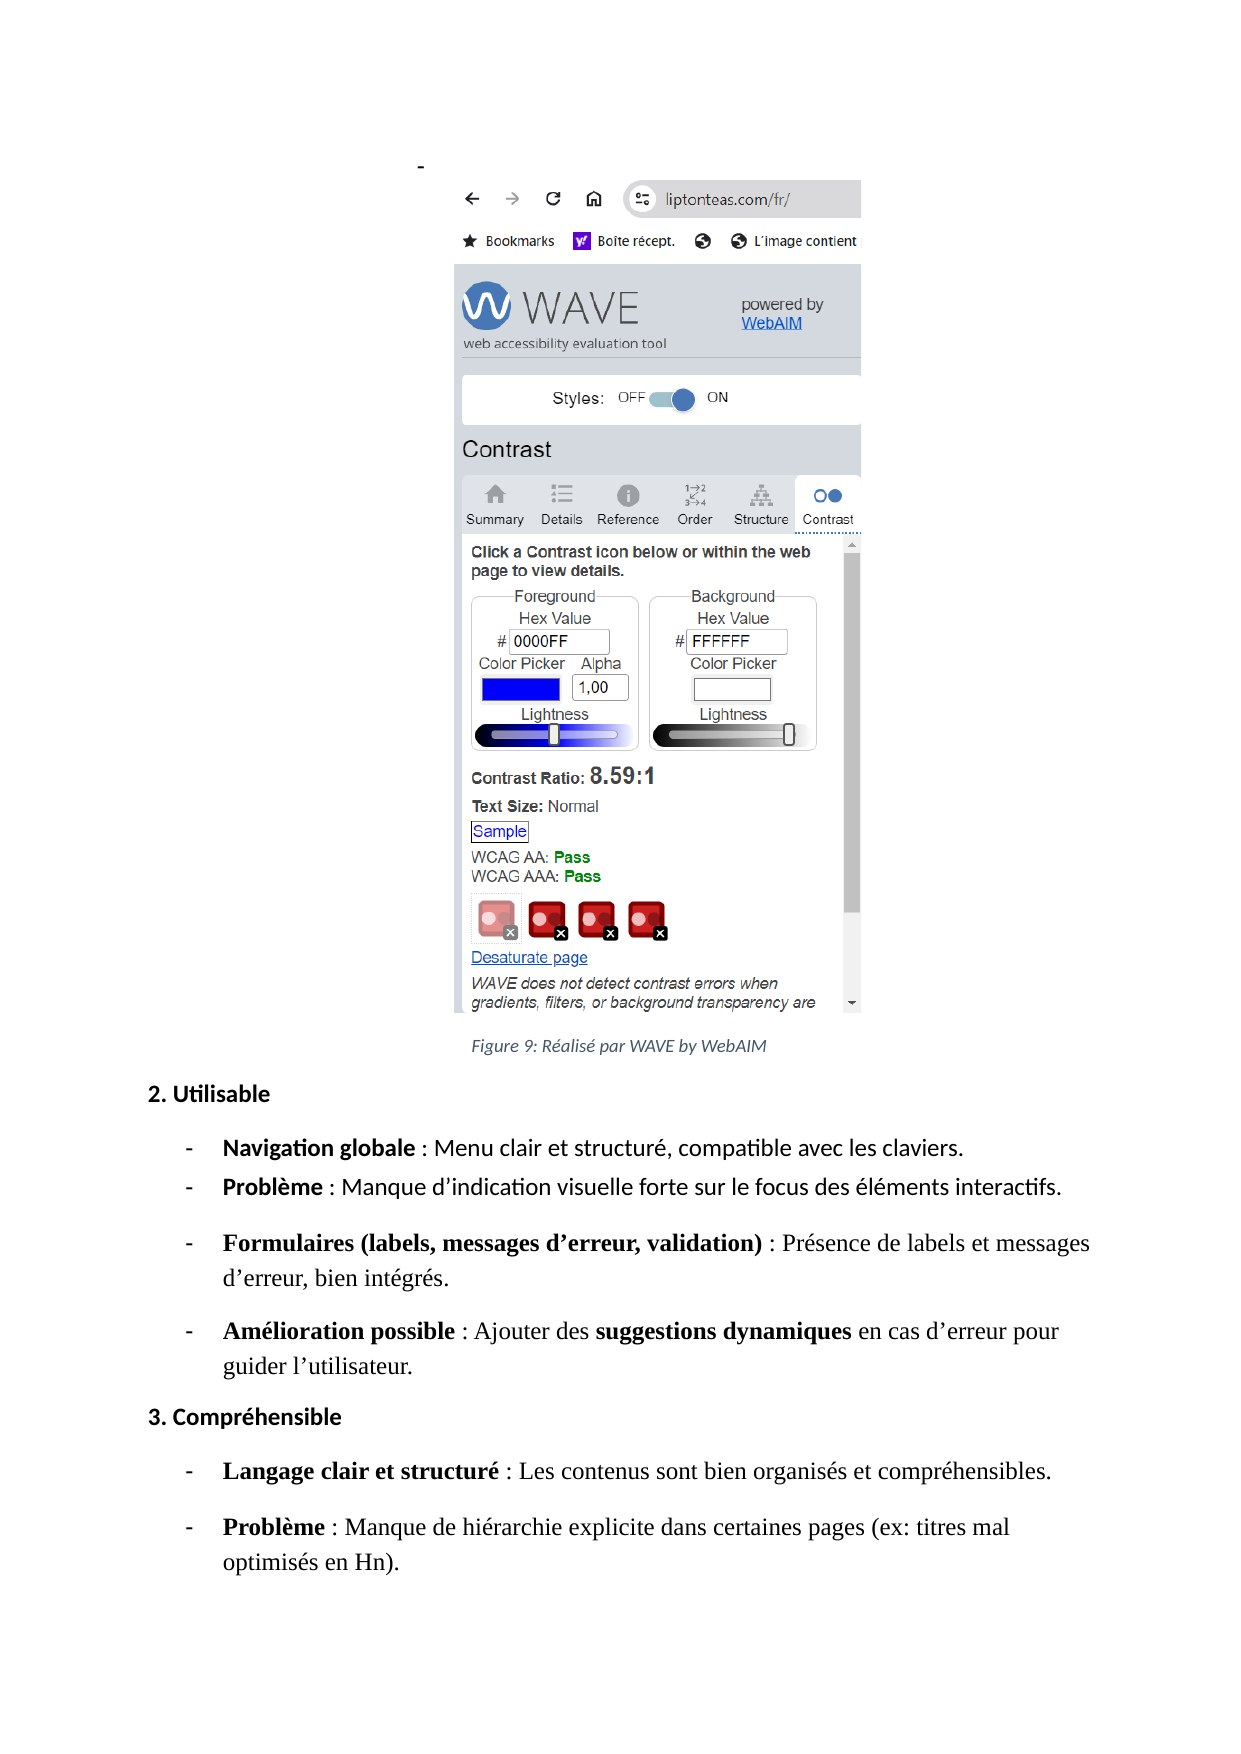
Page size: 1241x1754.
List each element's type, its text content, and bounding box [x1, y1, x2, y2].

list Formulaires (labels, messages d’erreur, validation) : Présence de labels et messages d’erreur, bien intégrés. [185, 1225, 1093, 1292]
list Langage clair et structuré : Les contenus sont bien organisés et compréhensibles. [185, 1452, 1093, 1486]
list Problème : Manque d’indication visuelle forte sur le focus des éléments interactifs. [185, 1169, 1093, 1203]
text 2️. Utilisable [148, 1078, 1093, 1108]
text Figure 9: Réalisé par WAVE by WebAIM [148, 1034, 1093, 1057]
list Amélioration possible : Ajouter des suggestions dynamiques en cas d’erreur pour guider l’utilisateur. [185, 1313, 1093, 1380]
list Navigation globale : Menu clair et structuré, compatible avec les claviers. [185, 1130, 1093, 1164]
text 3️. Compréhensible [148, 1401, 1093, 1431]
list Problème : Manque de hiérarchie explicite dans certaines pages (ex: titres mal optimisés en Hn). [185, 1508, 1093, 1575]
